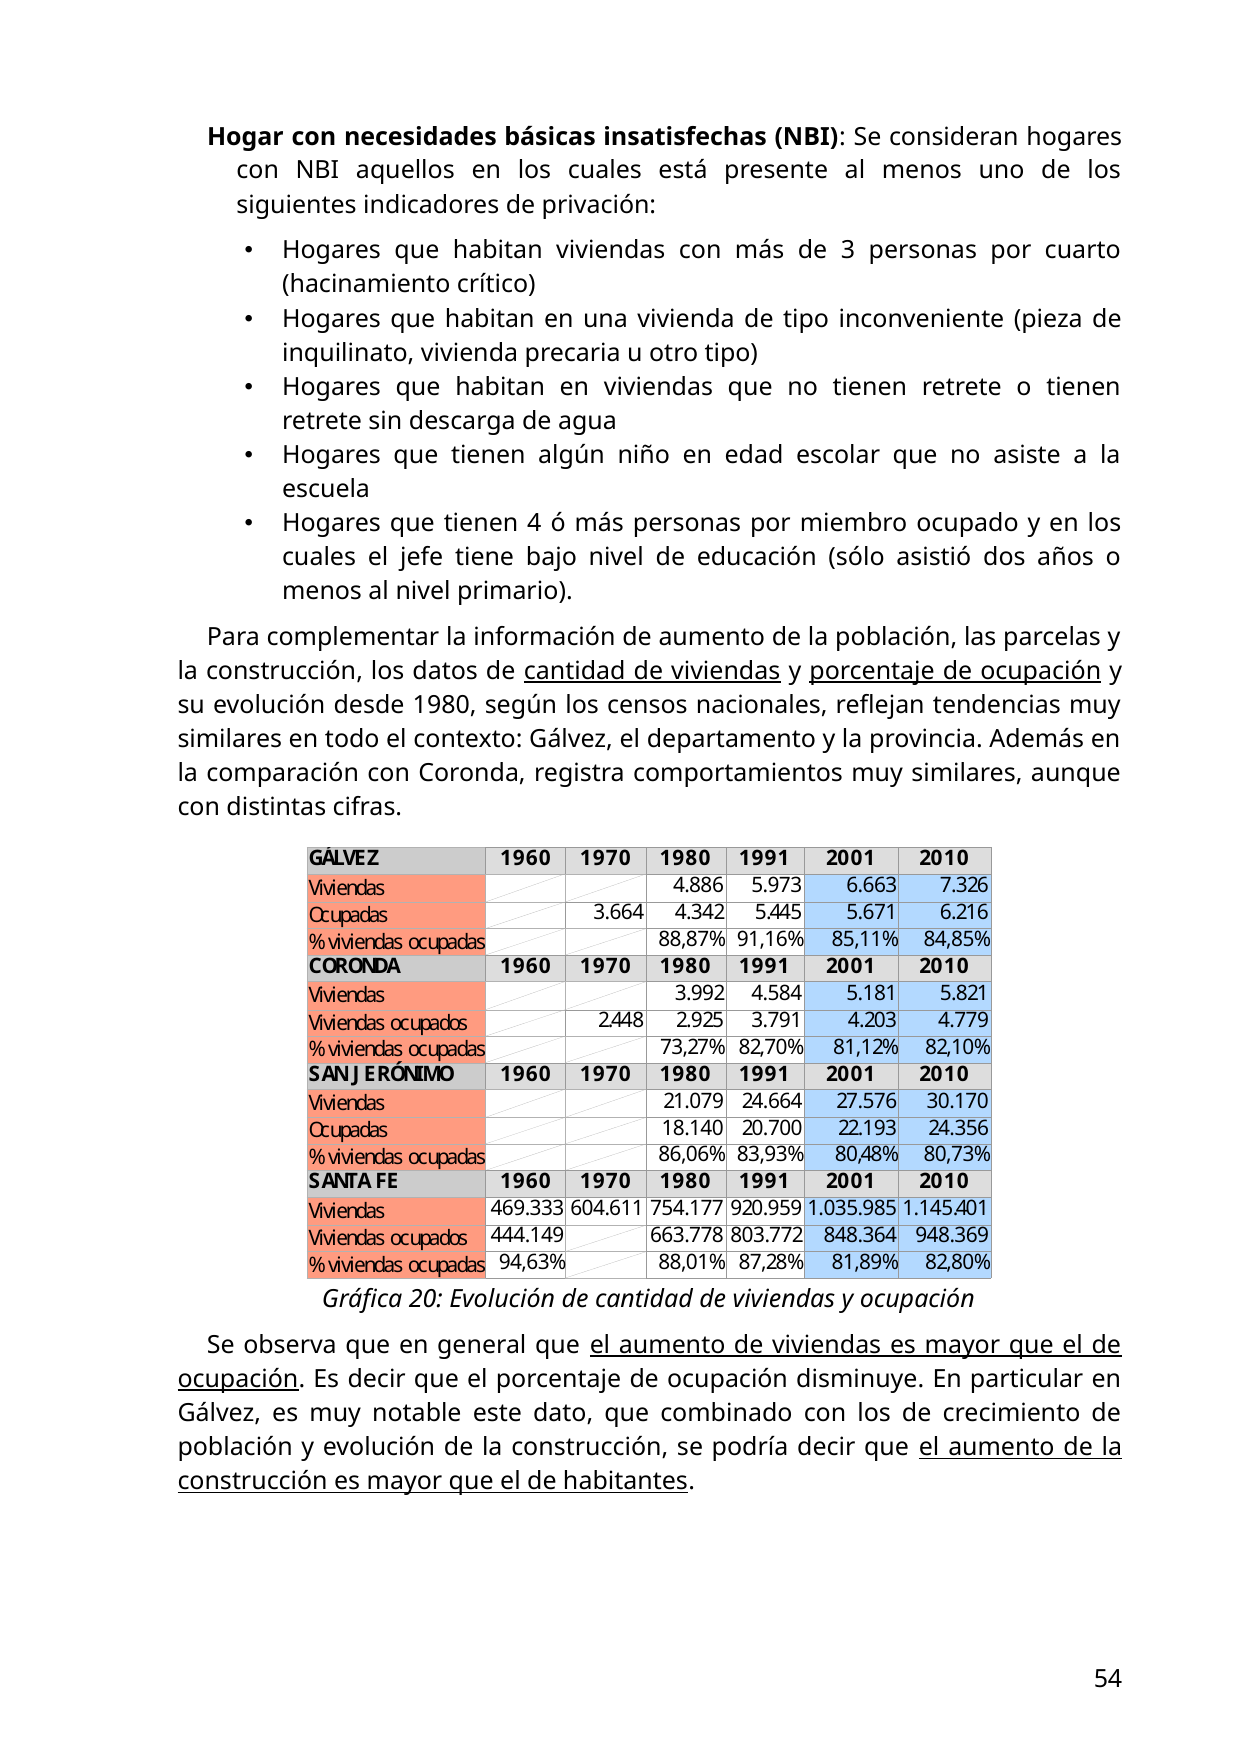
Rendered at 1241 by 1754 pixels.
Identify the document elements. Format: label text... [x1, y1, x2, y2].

text Para complementar la información de aumento de la población, las parcelas y la construcción, los datos de cantidad de viviendas y porcentaje de ocupación y su evolución desde 1980, según los censos nacionales, reflejan tendencias muy similares en todo el contexto: Gálvez, el departamento y la provincia. Además en la comparación con Coronda, registra comportamientos muy similares, aunque con distintas cifras. [177, 618, 1122, 823]
list Hogares que tienen 4 ó más personas por miembro ocupado y en los cuales el jefe tiene bajo nivel de educación (sólo asistió dos años o menos al nivel primario). [244, 504, 1122, 607]
text Gráfica 20: Evolución de cantidad de viviendas y ocupación [307, 847, 993, 1315]
text Hogar con necesidades básicas insatisfechas (NBI): Se consideran hogares con NBI aquellos en los cuales está presente al menos uno de los siguientes indicadores de privación: [207, 118, 1122, 220]
list Hogares que habitan viviendas con más de 3 personas por cuarto (hacinamiento crítico) [244, 232, 1122, 300]
text Se observa que en general que el aumento de viviendas es mayor que el de ocupación. Es decir que el porcentaje de ocupación disminuye. En particular en Gálvez, es muy notable este dato, que combinado con los de crecimiento de población y evolución de la construcción, se podría decir que el aumento de la construcción es mayor que el de habitantes. [177, 1327, 1122, 1497]
list Hogares que habitan en una vivienda de tipo inconveniente (pieza de inquilinato, vivienda precaria u otro tipo) [244, 300, 1122, 368]
list Hogares que habitan en viviendas que no tienen retrete o tienen retrete sin descarga de agua [244, 368, 1122, 436]
list Hogares que tienen algún niño en edad escolar que no asiste a la escuela [244, 436, 1122, 504]
